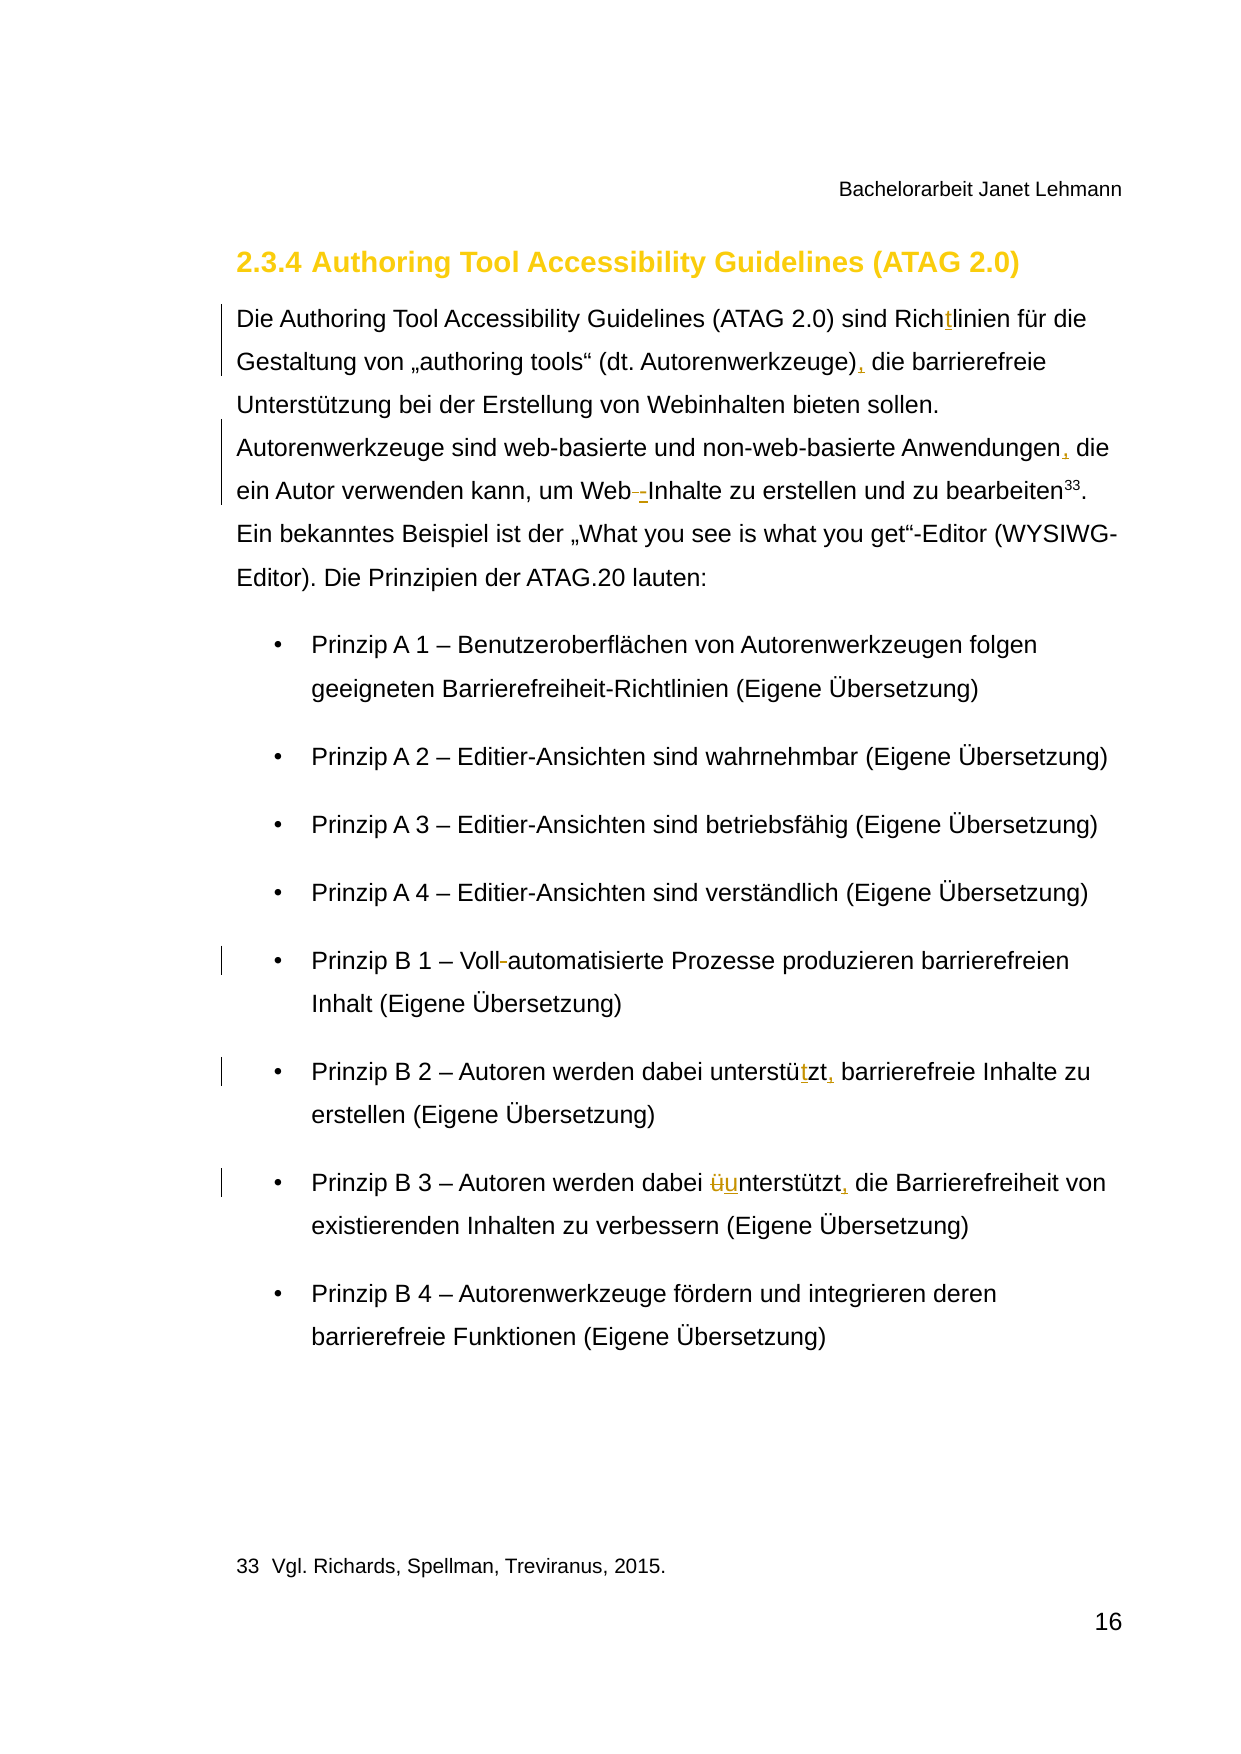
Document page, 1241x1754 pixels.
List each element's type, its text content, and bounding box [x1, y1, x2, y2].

list Prinzip B 2 – Autoren werden dabei unterstützt, barrierefreie Inhalte zu erstellen (Eigene Übersetzung) [274, 1057, 1122, 1129]
list Prinzip A 2 – Editier-Ansichten sind wahrnehmbar (Eigene Übersetzung) [274, 742, 1122, 771]
list Prinzip B 1 – Vollautomatisierte Prozesse produzieren barrierefreien Inhalt (Eigene Übersetzung) [274, 946, 1122, 1018]
text Die Authoring Tool Accessibility Guidelines (ATAG 2.0) sind Richtlinien für die Gestaltung von „authoring tools“ (dt. Autorenwerkzeuge), die barrierefreie Unterstützung bei der Erstellung von Webinhalten bieten sollen. Autorenwerkzeuge sind web-basierte und non-web-basierte Anwendungen, die ein Autor verwenden kann, um Web-Inhalte zu erstellen und zu bearbeiten. Ein bekanntes Beispiel ist der „What you see is what you get“-Editor (WYSIWG-Editor). Die Prinzipien der ATAG.20 lauten: [236, 304, 1122, 591]
list Prinzip B 3 – Autoren werden dabei unterstützt, die Barrierefreiheit von existierenden Inhalten zu verbessern (Eigene Übersetzung) [274, 1168, 1122, 1240]
text Vgl. Richards, Spellman, Treviranus, 2015. [236, 1554, 1122, 1578]
list Prinzip A 3 – Editier-Ansichten sind betriebsfähig (Eigene Übersetzung) [274, 810, 1122, 838]
subtitle Authoring Tool Accessibility Guidelines (ATAG 2.0) [236, 245, 1122, 279]
list Prinzip A 4 – Editier-Ansichten sind verständlich (Eigene Übersetzung) [274, 878, 1122, 907]
list Prinzip B 4 – Autorenwerkzeuge fördern und integrieren deren barrierefreie Funktionen (Eigene Übersetzung) [274, 1279, 1122, 1351]
list Prinzip A 1 – Benutzeroberflächen von Autorenwerkzeugen folgen geeigneten Barrierefreiheit-Richtlinien (Eigene Übersetzung) [274, 631, 1122, 702]
